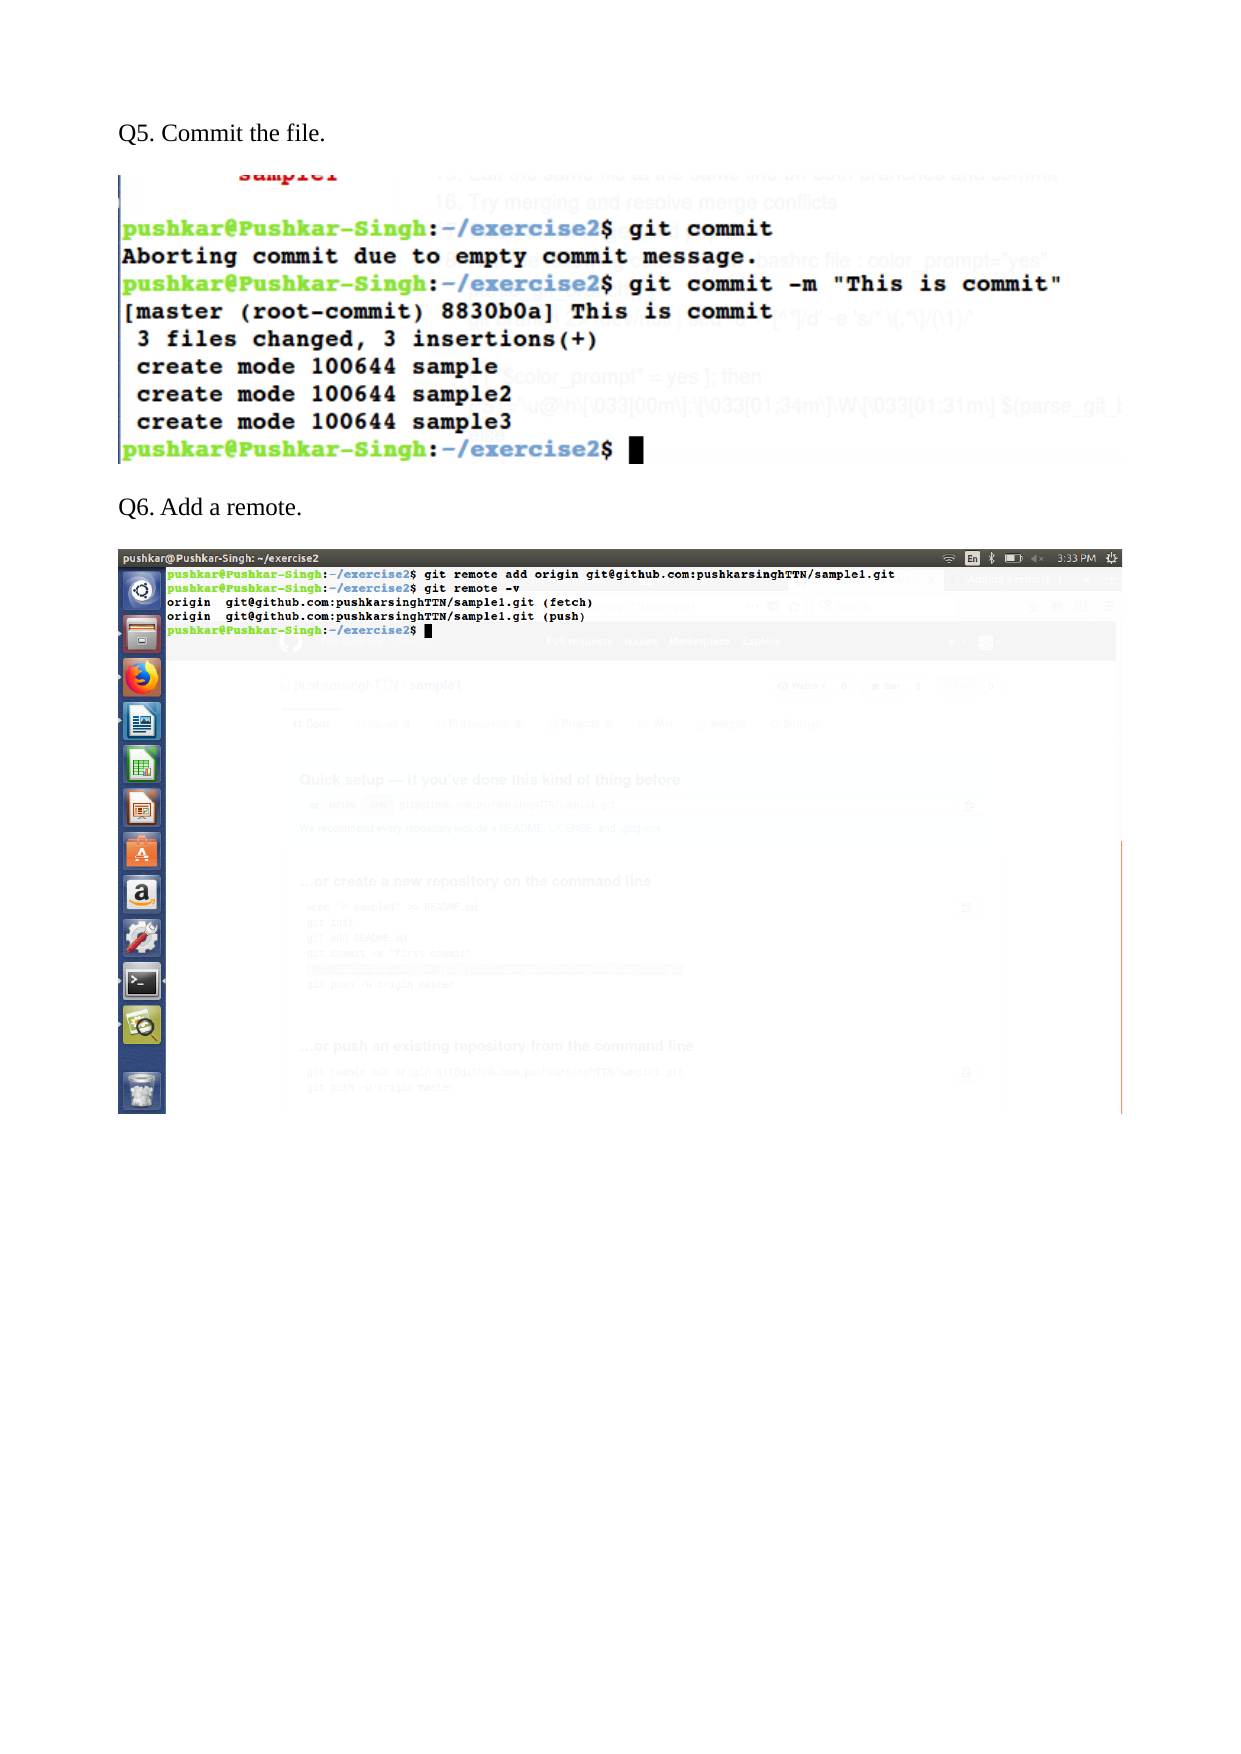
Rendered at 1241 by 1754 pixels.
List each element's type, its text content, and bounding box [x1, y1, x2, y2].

text Q5. Commit the file. [118, 118, 1122, 147]
text Q6. Add a remote. [118, 492, 1122, 521]
picture [118, 175, 1123, 464]
picture [118, 549, 1123, 1114]
